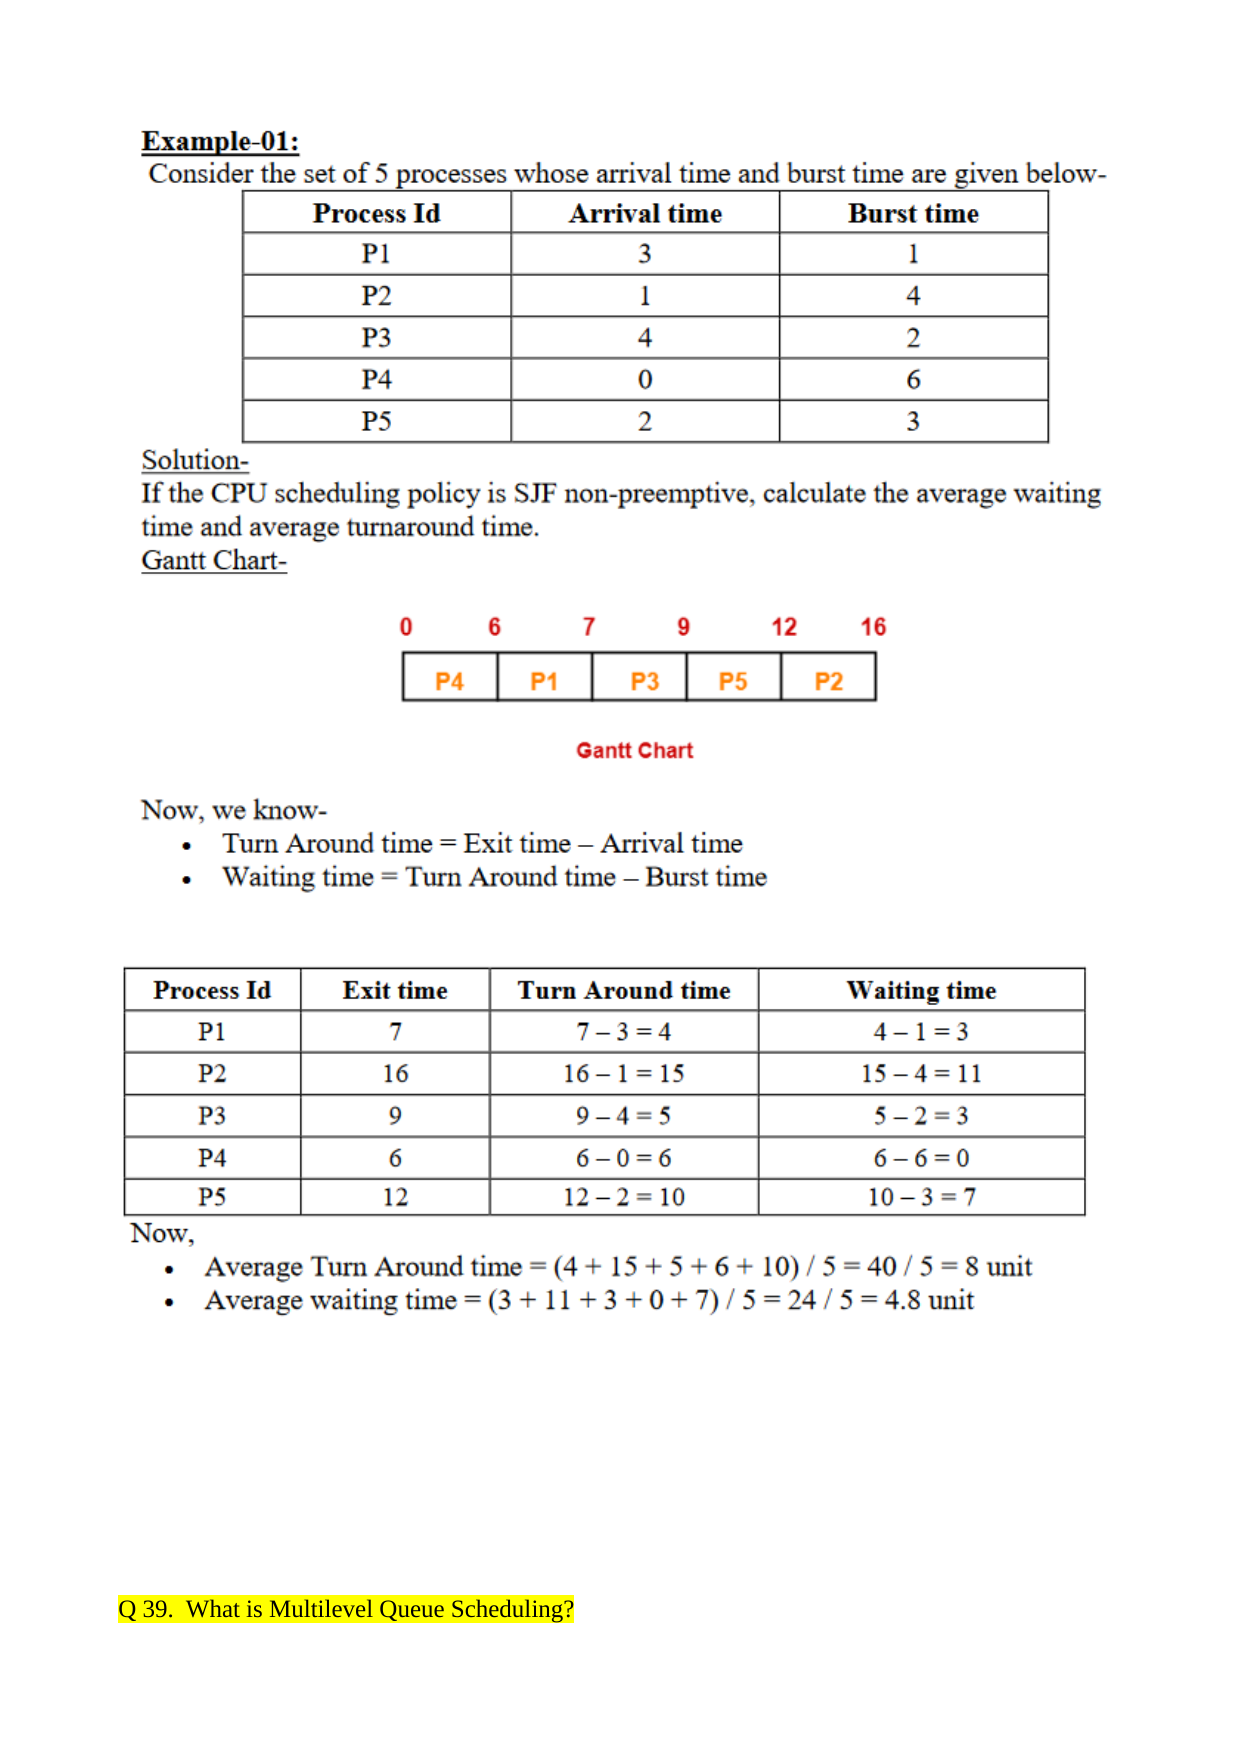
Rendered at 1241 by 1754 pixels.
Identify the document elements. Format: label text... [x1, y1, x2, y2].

text Q 39. What is Multilevel Queue Scheduling? [118, 1594, 1122, 1623]
picture [118, 118, 1123, 906]
picture [118, 956, 1123, 1336]
